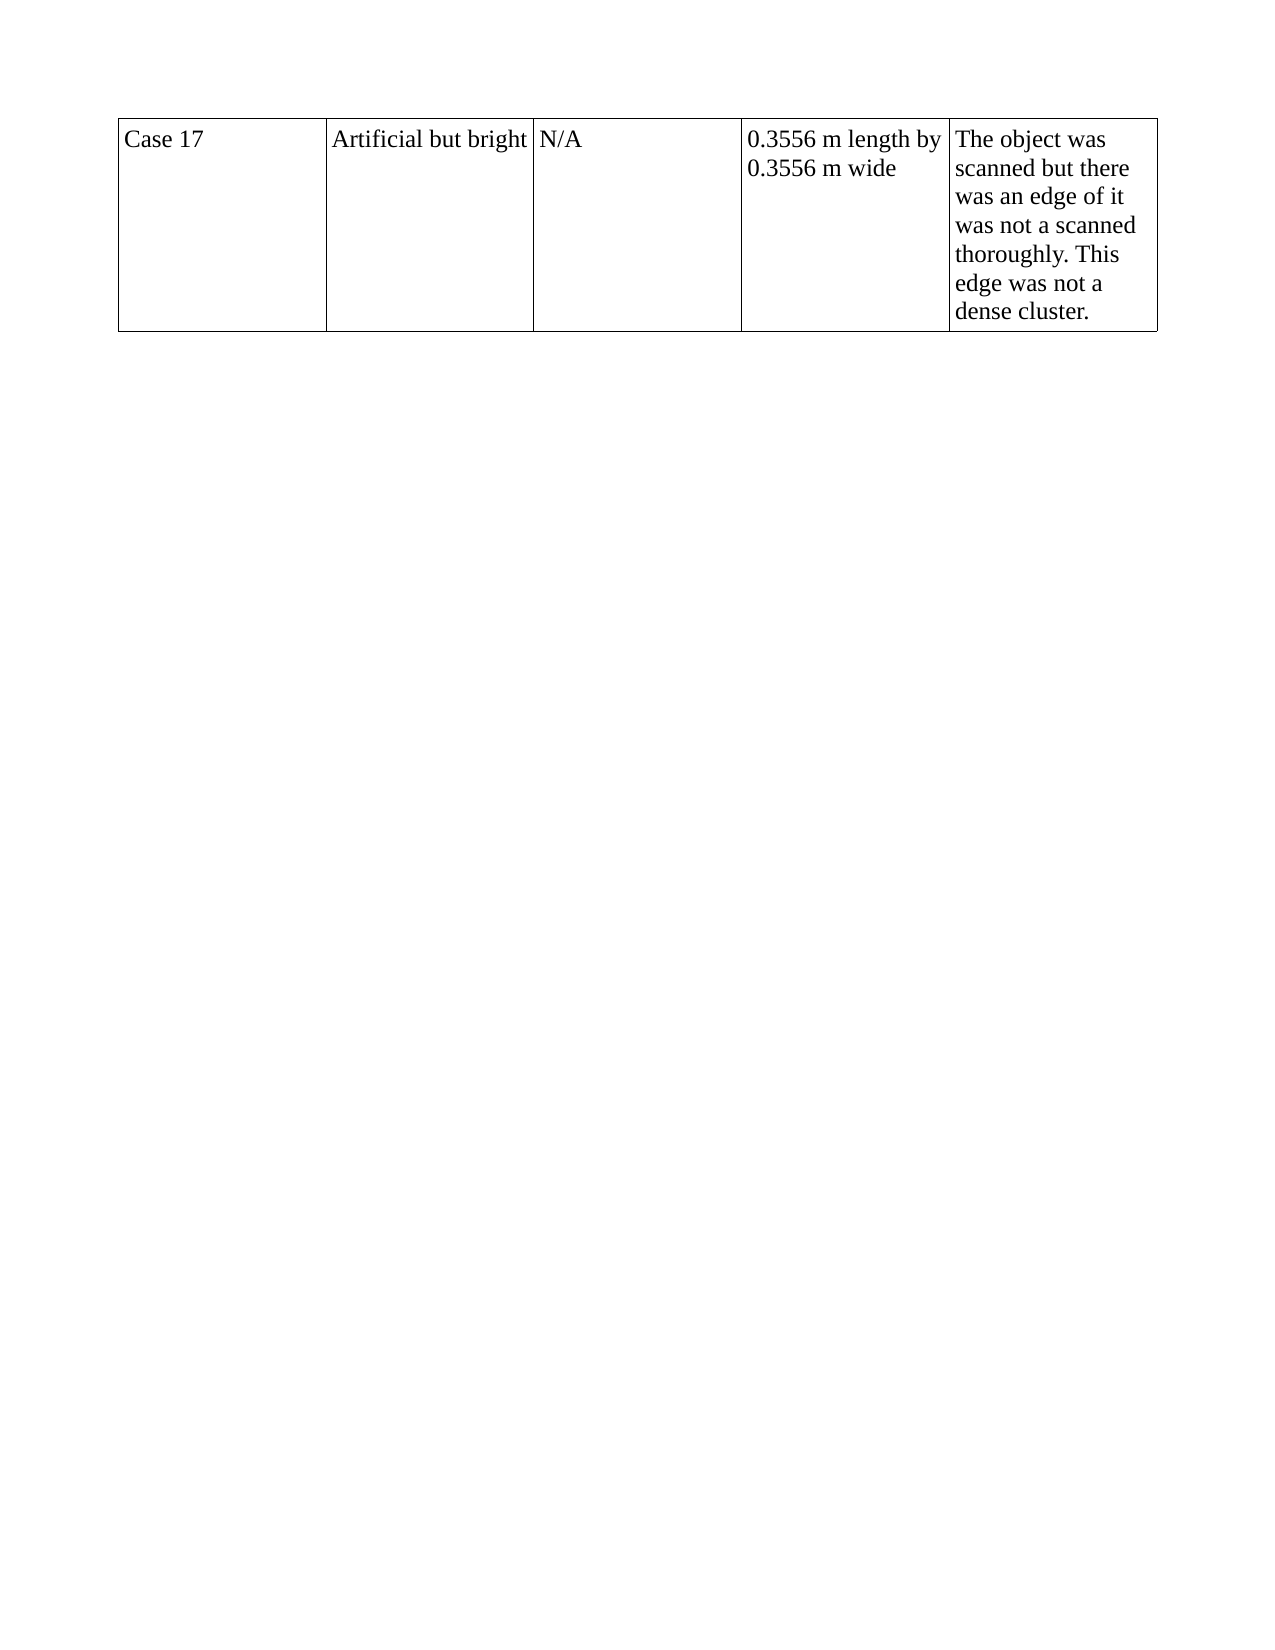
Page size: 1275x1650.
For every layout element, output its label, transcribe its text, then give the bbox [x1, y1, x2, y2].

table_cell 0.3556 m length by 0.3556 m wide [742, 119, 949, 331]
table_cell Case 17 [119, 119, 326, 331]
table_cell The object was scanned but there was an edge of it was not a scanned thoroughly. This edge was not a dense cluster. [950, 119, 1157, 331]
table_cell Artificial but bright [327, 119, 533, 331]
table_cell N/A [534, 119, 741, 331]
